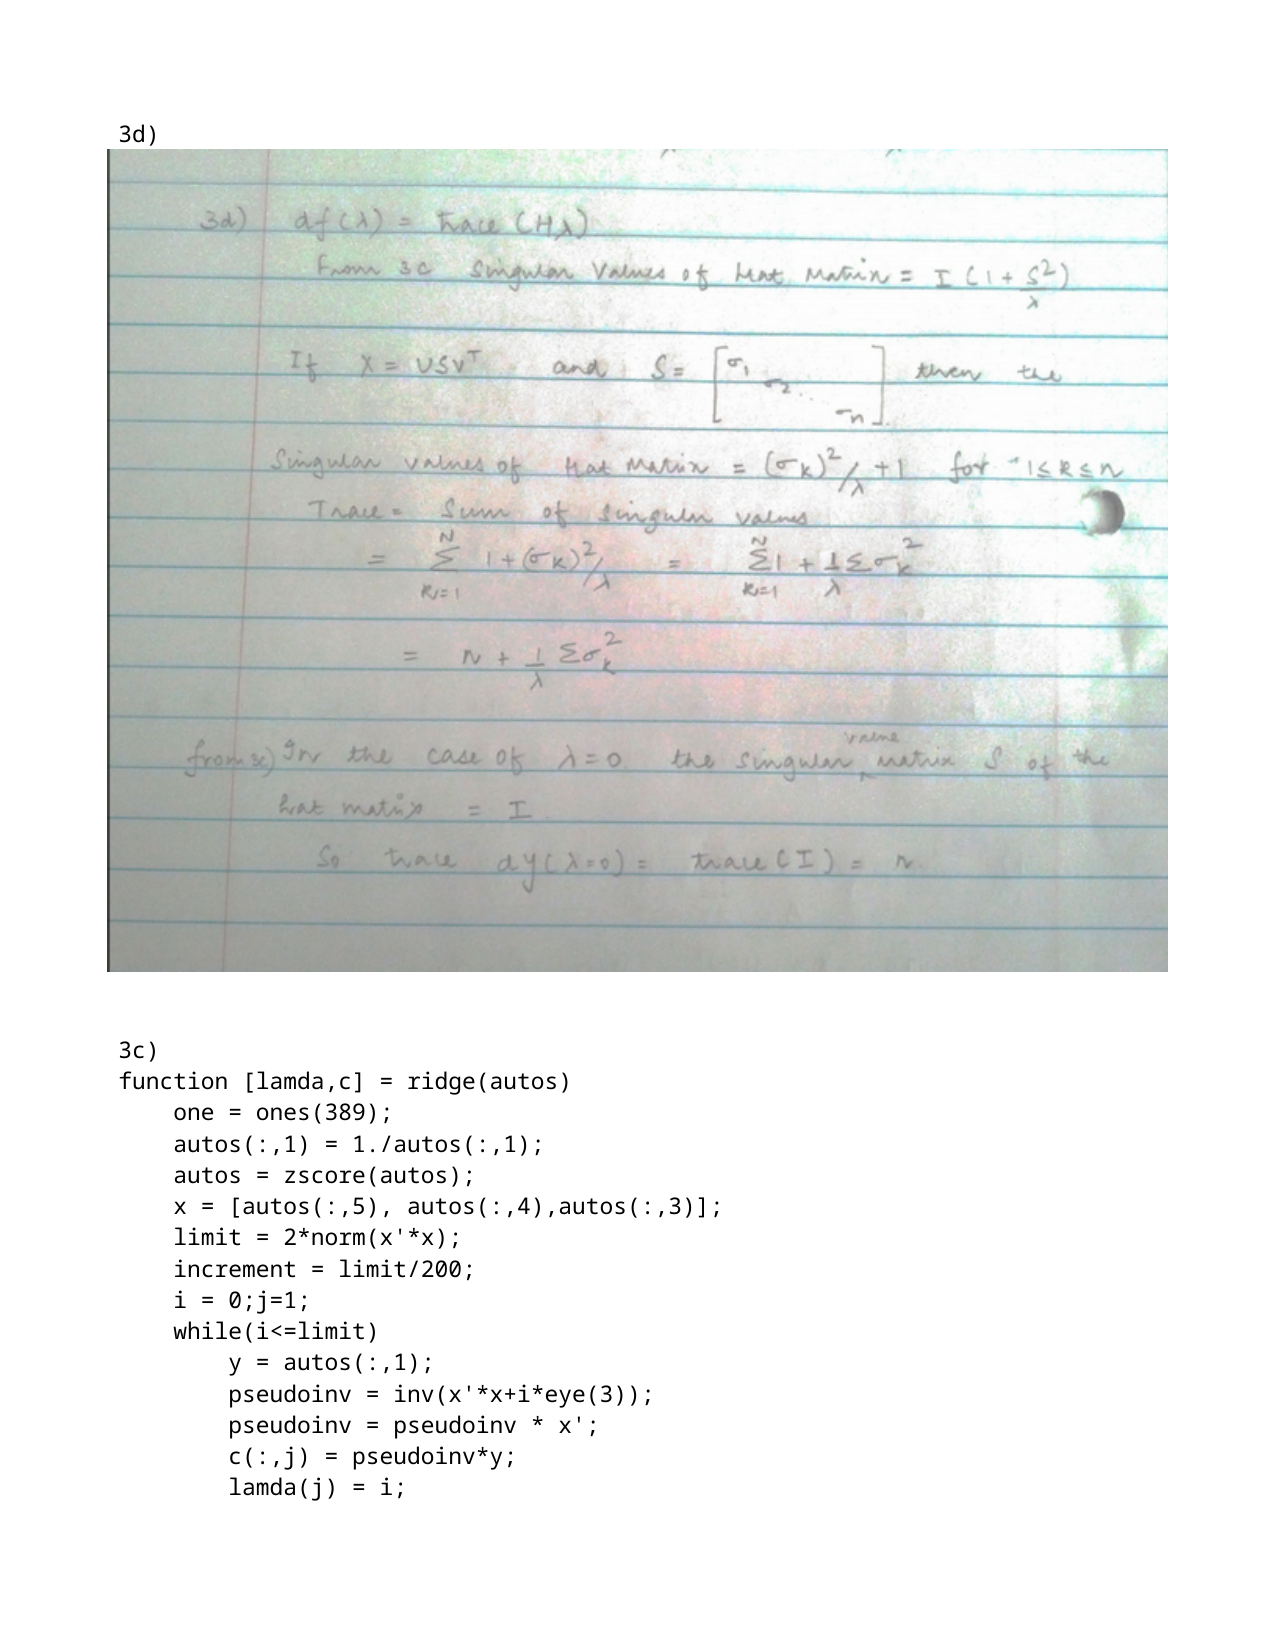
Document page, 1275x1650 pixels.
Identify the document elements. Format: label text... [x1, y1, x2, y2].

text while(i<=limit) [118, 1315, 1157, 1346]
text y = autos(:,1); [118, 1346, 1157, 1377]
text function [lamda,c] = ridge(autos) [118, 1065, 1157, 1096]
text increment = limit/200; [118, 1252, 1157, 1284]
picture [107, 149, 1168, 972]
text pseudoinv = pseudoinv * x'; [118, 1409, 1157, 1440]
text pseudoinv = inv(x'*x+i*eye(3)); [118, 1377, 1157, 1409]
text i = 0;j=1; [118, 1284, 1157, 1315]
text one = ones(389); [118, 1096, 1157, 1127]
text 3d) [118, 118, 1157, 149]
text limit = 2*norm(x'*x); [118, 1221, 1157, 1252]
text autos = zscore(autos); [118, 1159, 1157, 1190]
text lamda(j) = i; [118, 1471, 1157, 1502]
text autos(:,1) = 1./autos(:,1); [118, 1127, 1157, 1159]
text 3c) [118, 1034, 1157, 1065]
text c(:,j) = pseudoinv*y; [118, 1440, 1157, 1471]
text x = [autos(:,5), autos(:,4),autos(:,3)]; [118, 1190, 1157, 1221]
